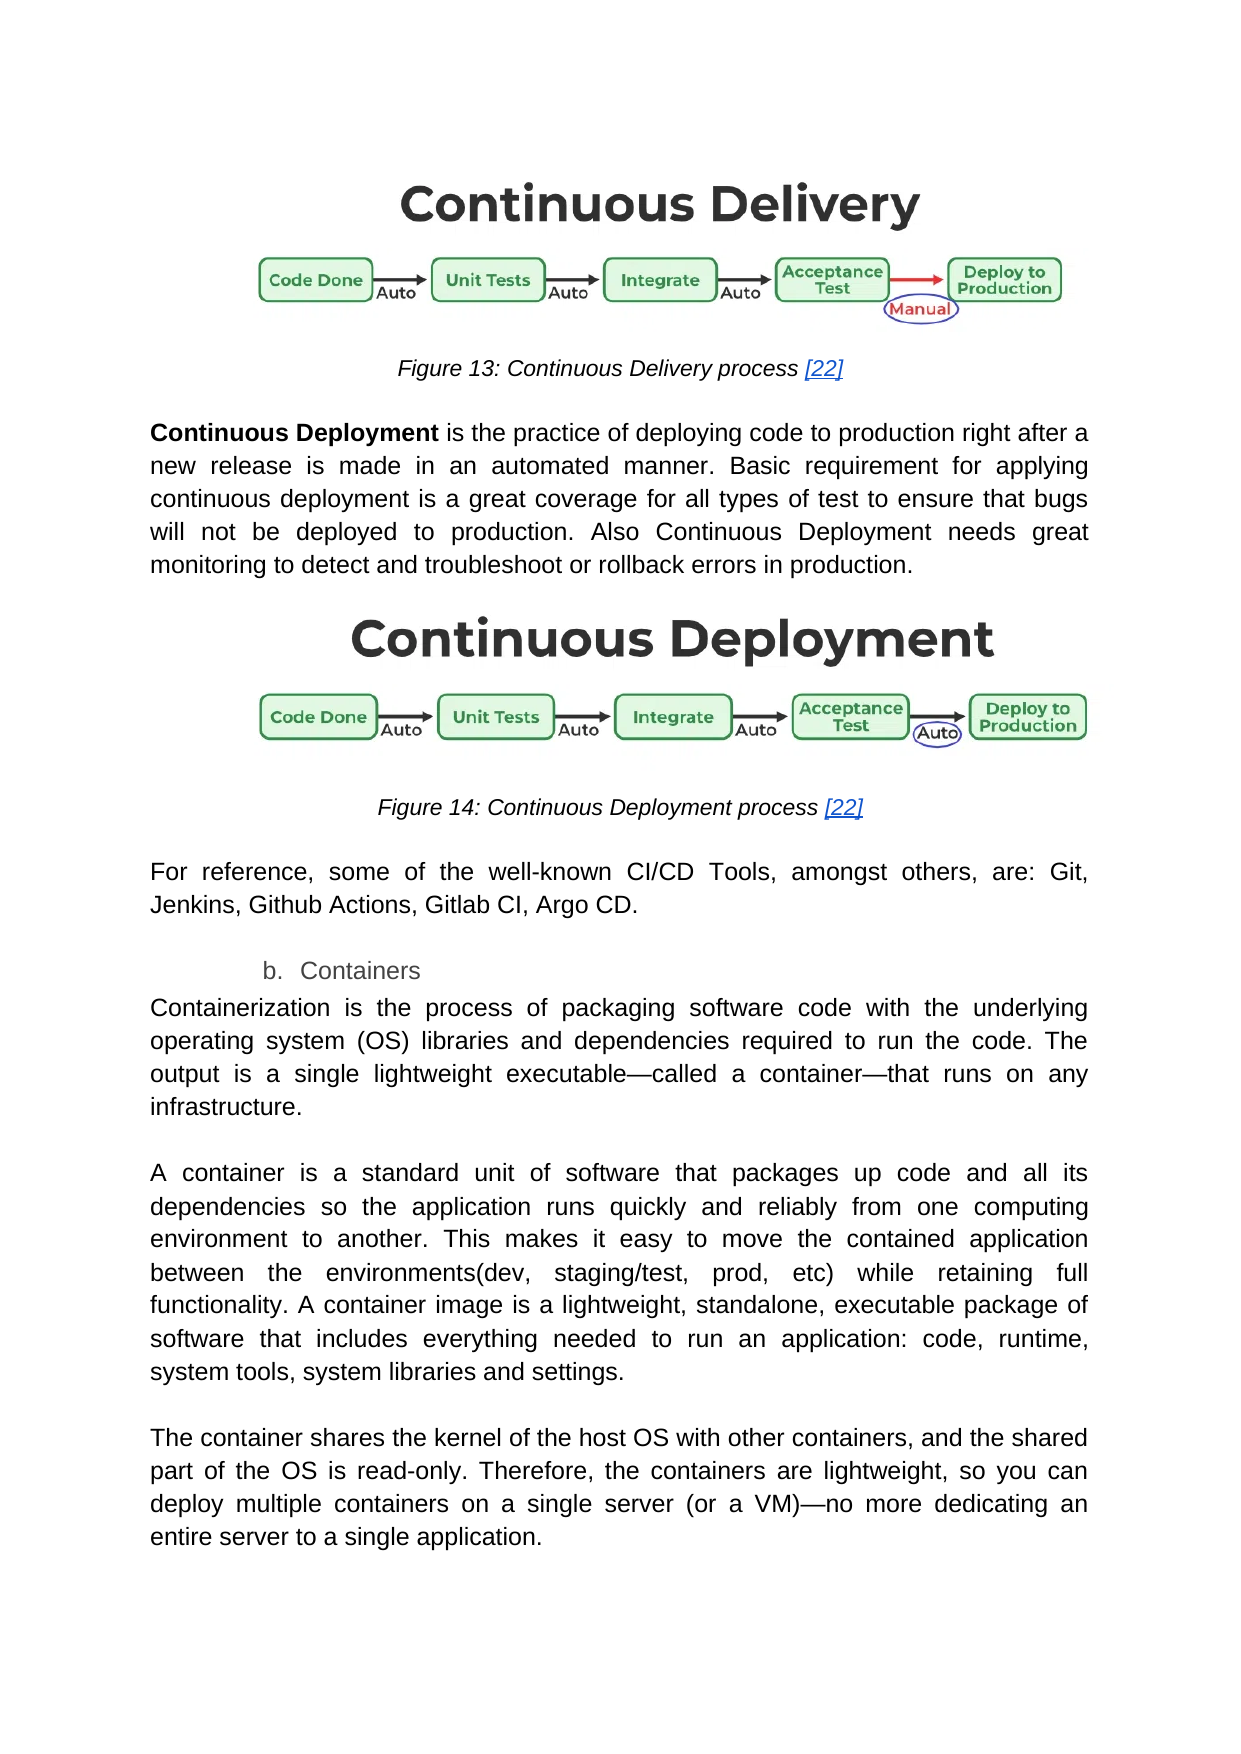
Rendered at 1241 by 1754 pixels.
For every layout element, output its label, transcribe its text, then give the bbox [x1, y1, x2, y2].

text Figure 13: Continuous Delivery process [22] [150, 355, 1090, 381]
text Containerization is the process of packaging software code with the underlying operating system (OS) libraries and dependencies required to run the code. The output is a single lightweight executable—called a container—that runs on any infrastructure. [150, 993, 1090, 1121]
subtitle Containers [262, 956, 1090, 985]
text For reference, some of the well-known CI/CD Tools, amongst others, are: Git, Jenkins, Github Actions, Gitlab CI, Argo CD. [150, 857, 1090, 919]
text A container is a standard unit of software that packages up code and all its dependencies so the application runs quickly and reliably from one computing environment to another. This makes it easy to move the contained application between the environments(dev, staging/test, prod, etc) while retaining full functionality. A container image is a lightweight, standalone, executable package of software that includes everything needed to run an application: code, runtime, system tools, system libraries and settings. [150, 1158, 1090, 1385]
picture [225, 150, 1095, 351]
text The container shares the kernel of the host OS with other containers, and the shared part of the OS is read-only. Therefore, the containers are lightweight, so you can deploy multiple containers on a single server (or a VM)—no more dedicating an entire server to a single application. [150, 1389, 1090, 1550]
text Figure 14: Continuous Deployment process [22] [150, 794, 1090, 820]
picture [225, 583, 1121, 790]
text Continuous Deployment is the practice of deploying code to production right after a new release is made in an automated manner. Basic requirement for applying continuous deployment is a great coverage for all types of test to ensure that bugs will not be deployed to production. Also Continuous Deployment needs great monitoring to detect and troubleshoot or rollback errors in production. [150, 418, 1090, 579]
